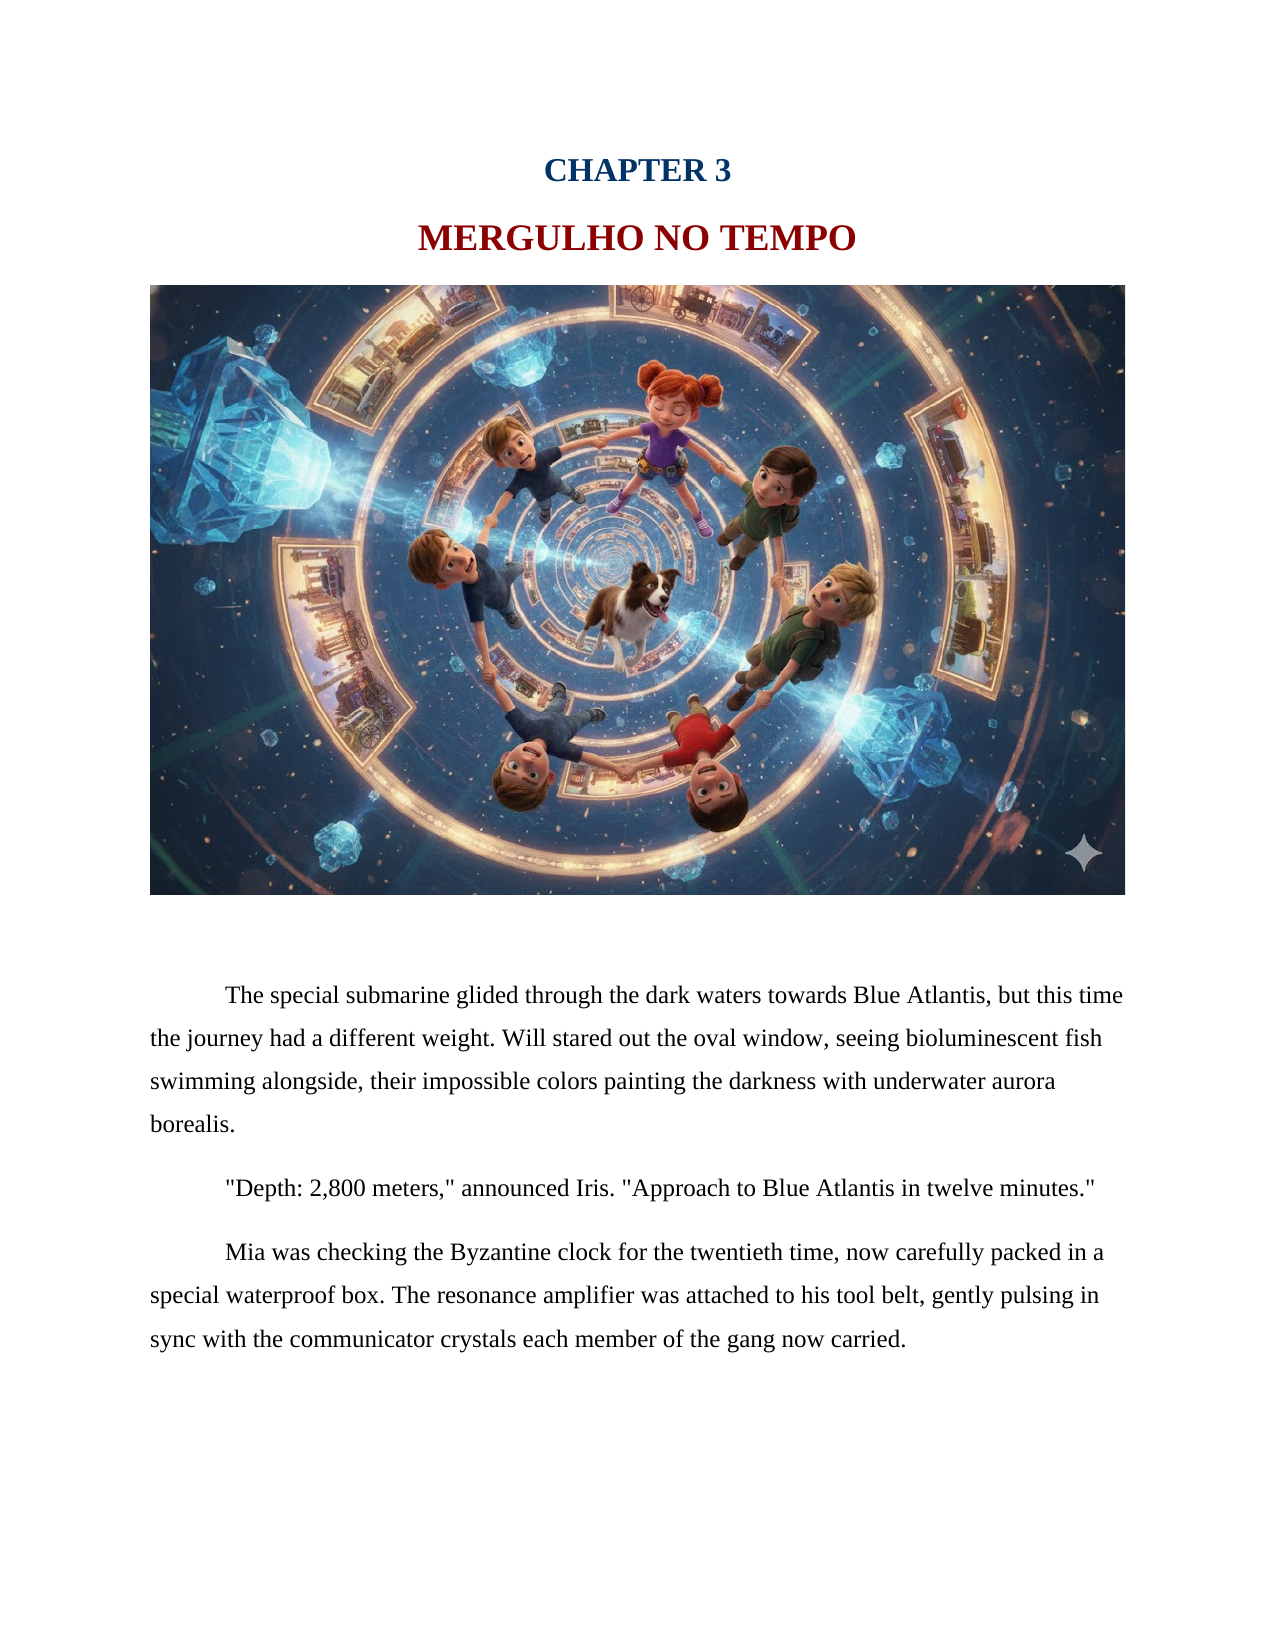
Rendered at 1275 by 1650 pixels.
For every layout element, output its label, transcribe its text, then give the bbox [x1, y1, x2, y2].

text MERGULHO NO TEMPO [150, 215, 1125, 258]
text The special submarine glided through the dark waters towards Blue Atlantis, but this time the journey had a different weight. Will stared out the oval window, seeing bioluminescent fish swimming alongside, their impossible colors painting the darkness with underwater aurora borealis. [150, 980, 1125, 1138]
picture [150, 285, 1125, 895]
text CHAPTER 3 [150, 150, 1125, 188]
text "Depth: 2,800 meters," announced Iris. "Approach to Blue Atlantis in twelve minutes." [150, 1173, 1125, 1202]
text Mia was checking the Byzantine clock for the twentieth time, now carefully packed in a special waterproof box. The resonance amplifier was attached to his tool belt, gently pulsing in sync with the communicator crystals each member of the gang now carried. [150, 1237, 1125, 1352]
